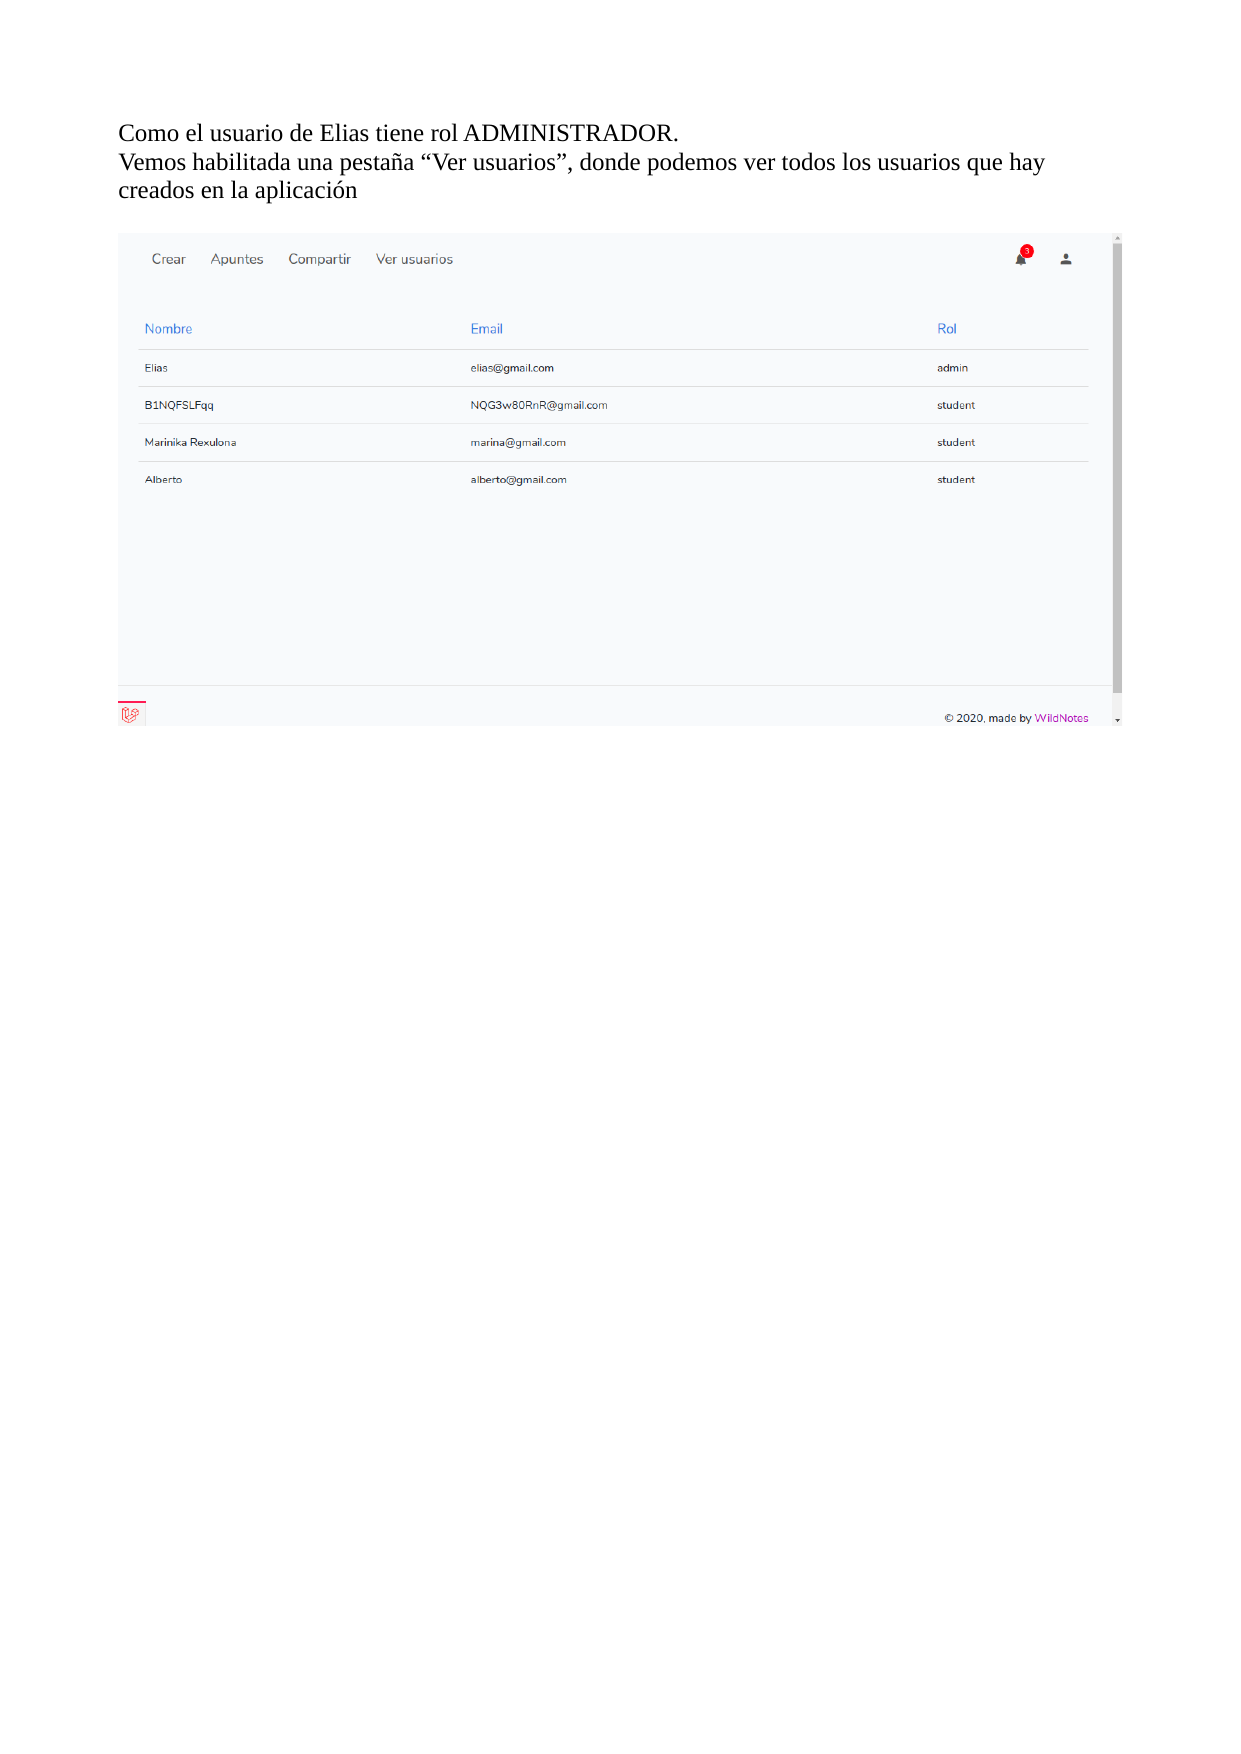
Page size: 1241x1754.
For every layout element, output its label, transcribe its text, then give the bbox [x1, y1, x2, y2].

text Como el usuario de Elias tiene rol ADMINISTRADOR. [118, 118, 1122, 147]
text Vemos habilitada una pestaña “Ver usuarios”, donde podemos ver todos los usuarios que hay creados en la aplicación [118, 147, 1122, 204]
picture [118, 233, 1123, 726]
